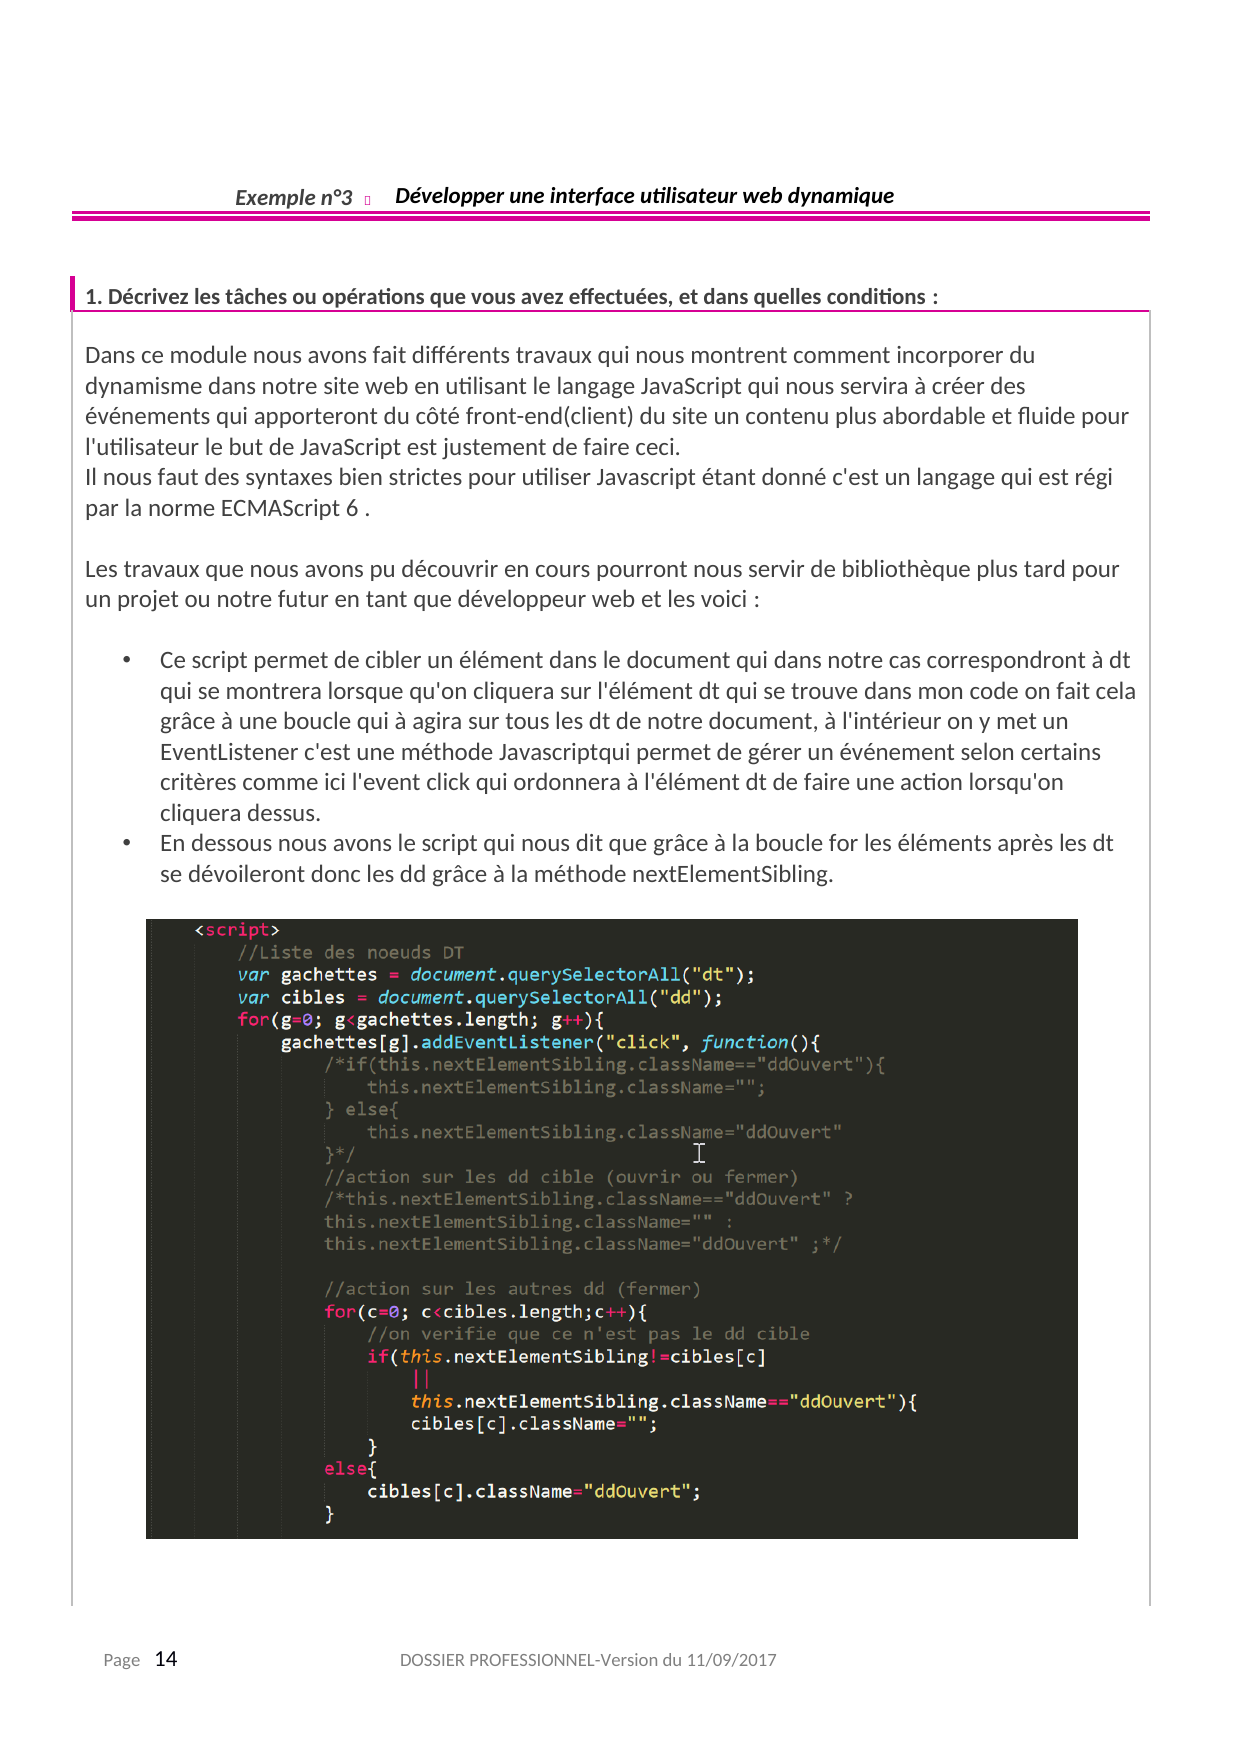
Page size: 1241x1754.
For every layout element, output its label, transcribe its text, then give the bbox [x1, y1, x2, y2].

table_cell [73, 312, 1149, 333]
table_header Exemple n°3  [72, 163, 382, 211]
table_header Développer une interface utilisateur web dynamique [382, 163, 1150, 211]
picture [146, 919, 1078, 1539]
table_cell 1. Décrivez les tâches ou opérations que vous avez effectuées, et dans quelles conditions : [75, 276, 1150, 310]
table_cell [72, 255, 1150, 276]
table_cell Dans ce module nous avons fait différents travaux qui nous montrent comment incorporer du dynamisme dans notre site web en utilisant le langage JavaScript qui nous servira à créer des événements qui apporteront du côté front-end(client) du site un contenu plus abordable et fluide pour l'utilisateur le but de JavaScript est justement de faire ceci. Il nous faut des syntaxes bien strictes pour utiliser Javascript étant donné c'est un langage qui est régi par la norme ECMAScript 6 . Les travaux que nous avons pu découvrir en cours pourront nous servir de bibliothèque plus tard pour un projet ou notre futur en tant que développeur web et les voici : Ce script permet de cibler un élément dans le document qui dans notre cas correspondront à dt qui se montrera lorsque qu'on cliquera sur l'élément dt qui se trouve dans mon code on fait cela grâce à une boucle qui à agira sur tous les dt de notre document, à l'intérieur on y met un EventListener c'est une méthode Javascriptqui permet de gérer un événement selon certains critères comme ici l'event click qui ordonnera à l'élément dt de faire une action lorsqu'on cliquera dessus. En dessous nous avons le script qui nous dit que grâce à la boucle for les éléments après les dt se dévoileront donc les dd grâce à la méthode nextElementSibling. Dans ce second script nous avons une fonction qui va nous permettre de faire une sorte de juste prix que je vais expliquer dès maintenant, la variable prix ici est égale à la méthode Math.random qui renvoie un chiffre aléatoire entre 1 et 200 mais il les renvoie en nombre décimal donc avec cette méthode on utilise la méthode Math.floor qui arrondira le résultat. La fonction quant à elle va émettre des conditions grâce à if et else if qui permettent des instructions de conditions, la fonction dispose de deux arguments prix et prop qui agiront en tant que variable dans notre script nous connaissons déjà celle de prix et prop va permettre d'agir dans le document dans le code et sera la donnée que l'utilisateur entrera pour déterminer le nombre juste donné aléatoirement par la variable prix. Dans notre condition il est dit que si prix est égal à prop grâce à la méthode document.getElementById qui va chercher un élément dans un le document HTML et lui ordonner une action si les conditions sont rempli bien évidemment. Ceci est ce que j'ai fait durant l'évaluation qui regroupe plusieurs scripts, méthodes qu'on a vu dans notre cours. Ce script j'ai créé plusieurs fonctions qui vont changer la couleur de mes 4 éléments lorsque la souris sera dessus. Celui-ci changera la couleur de mes éléments lorsqu'on cliquera dessus. [73, 333, 1149, 1538]
table_cell [72, 221, 1150, 255]
table_cell Dans ce module nous avons fait différents travaux qui nous montrent comment incorporer du dynamisme dans notre site web en utilisant le langage JavaScript qui nous servira à créer des événements qui apporteront du côté front-end(client) du site un contenu plus abordable et fluide pour l'utilisateur le but de JavaScript est justement de faire ceci. Il nous faut des syntaxes bien strictes pour utiliser Javascript étant donné c'est un langage qui est régi par la norme ECMAScript 6 . Les travaux que nous avons pu découvrir en cours pourront nous servir de bibliothèque plus tard pour un projet ou notre futur en tant que développeur web et les voici : Ce script permet de cibler un élément dans le document qui dans notre cas correspondront à dt qui se montrera lorsque qu'on cliquera sur l'élément dt qui se trouve dans mon code on fait cela grâce à une boucle qui à agira sur tous les dt de notre document, à l'intérieur on y met un EventListener c'est une méthode Javascriptqui permet de gérer un événement selon certains critères comme ici l'event click qui ordonnera à l'élément dt de faire une action lorsqu'on cliquera dessus. En dessous nous avons le script qui nous dit que grâce à la boucle for les éléments après les dt se dévoileront donc les dd grâce à la méthode nextElementSibling. Dans ce second script nous avons une fonction qui va nous permettre de faire une sorte de juste prix que je vais expliquer dès maintenant, la variable prix ici est égale à la méthode Math.random qui renvoie un chiffre aléatoire entre 1 et 200 mais il les renvoie en nombre décimal donc avec cette méthode on utilise la méthode Math.floor qui arrondira le résultat. La fonction quant à elle va émettre des conditions grâce à if et else if qui permettent des instructions de conditions, la fonction dispose de deux arguments prix et prop qui agiront en tant que variable dans notre script nous connaissons déjà celle de prix et prop va permettre d'agir dans le document dans le code et sera la donnée que l'utilisateur entrera pour déterminer le nombre juste donné aléatoirement par la variable prix. Dans notre condition il est dit que si prix est égal à prop grâce à la méthode document.getElementById qui va chercher un élément dans un le document HTML et lui ordonner une action si les conditions sont rempli bien évidemment. Ceci est ce que j'ai fait durant l'évaluation qui regroupe plusieurs scripts, méthodes qu'on a vu dans notre cours. Ce script j'ai créé plusieurs fonctions qui vont changer la couleur de mes 4 éléments lorsque la souris sera dessus. Celui-ci changera la couleur de mes éléments lorsqu'on cliquera dessus. [73, 1539, 1149, 1606]
